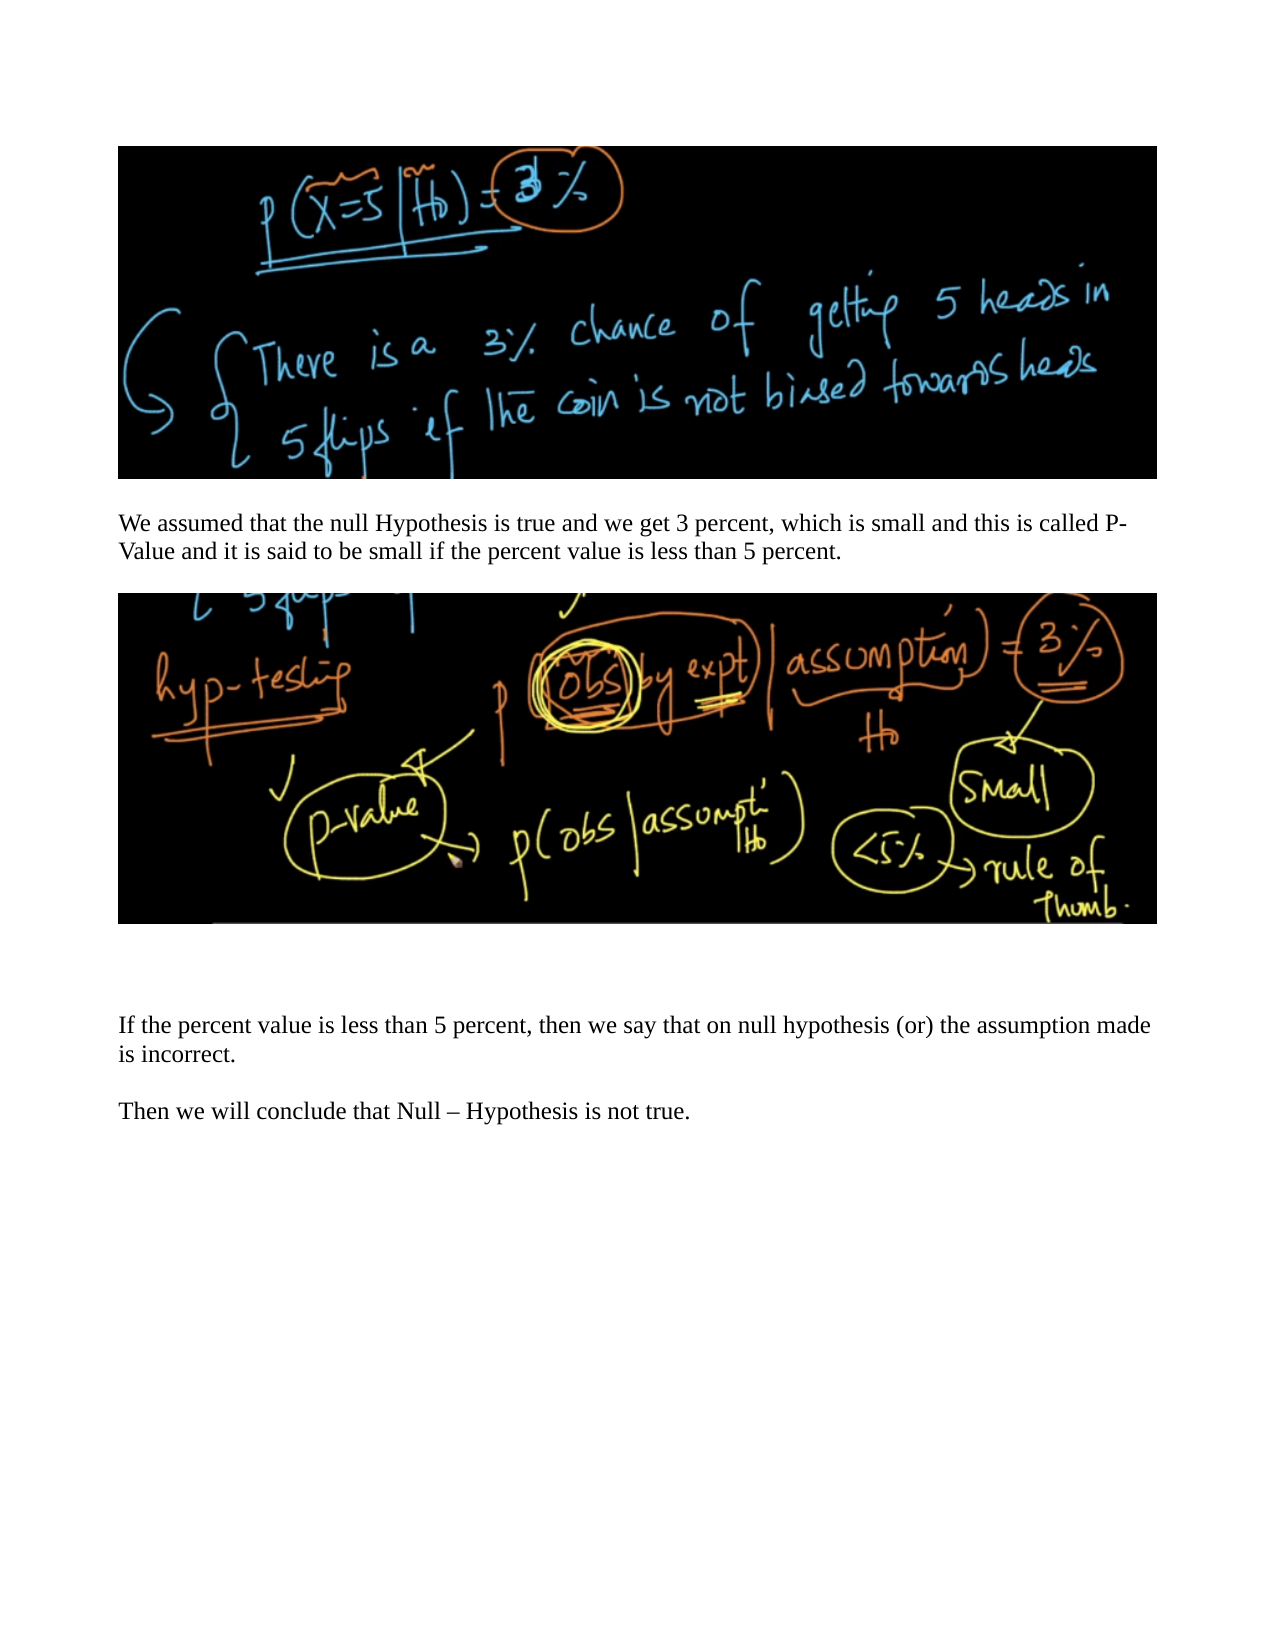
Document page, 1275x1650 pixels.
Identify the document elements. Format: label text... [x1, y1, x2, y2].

text We assumed that the null Hypothesis is true and we get 3 percent, which is small and this is called P-Value and it is said to be small if the percent value is less than 5 percent. [118, 508, 1157, 565]
text Then we will conclude that Null – Hypothesis is not true. [118, 1096, 1157, 1125]
picture [118, 146, 1157, 479]
picture [118, 593, 1157, 924]
text If the percent value is less than 5 percent, then we say that on null hypothesis (or) the assumption made is incorrect. [118, 1010, 1157, 1067]
